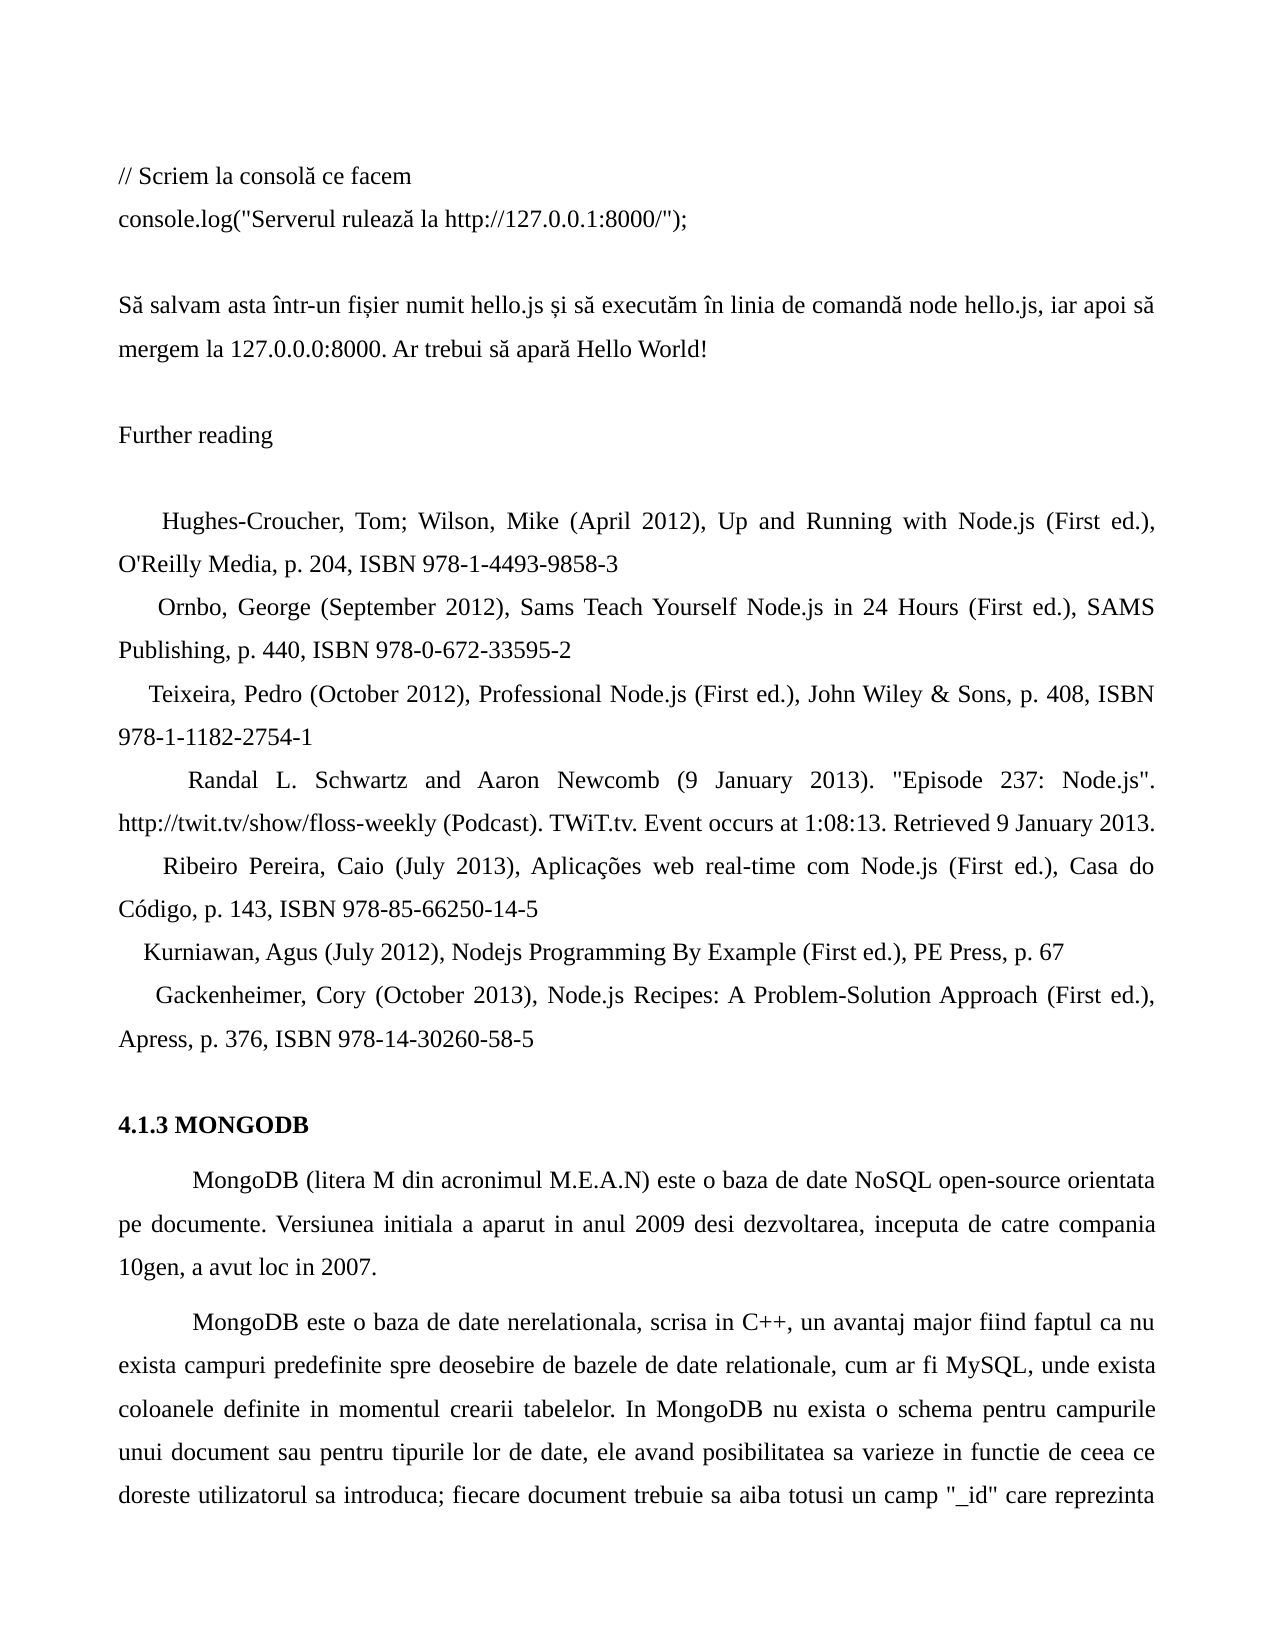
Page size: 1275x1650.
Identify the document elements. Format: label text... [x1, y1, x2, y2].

text Ribeiro Pereira, Caio (July 2013), Aplicações web real-time com Node.js (First ed.), Casa do Código, p. 143, ISBN 978-85-66250-14-5 [118, 851, 1157, 923]
text // Scriem la consolă ce facem [118, 161, 1157, 190]
text 4.1.3 MONGODB [118, 1110, 1157, 1139]
text Further reading [118, 420, 1157, 449]
text Kurniawan, Agus (July 2012), Nodejs Programming By Example (First ed.), PE Press, p. 67 [118, 937, 1157, 966]
text Ornbo, George (September 2012), Sams Teach Yourself Node.js in 24 Hours (First ed.), SAMS Publishing, p. 440, ISBN 978-0-672-33595-2 [118, 592, 1157, 664]
text Randal L. Schwartz and Aaron Newcomb (9 January 2013). "Episode 237: Node.js". http://twit.tv/show/floss-weekly (Podcast). TWiT.tv. Event occurs at 1:08:13. Retrieved 9 January 2013. [118, 765, 1157, 837]
text Teixeira, Pedro (October 2012), Professional Node.js (First ed.), John Wiley & Sons, p. 408, ISBN 978-1-1182-2754-1 [118, 679, 1157, 751]
text Să salvam asta într-un fișier numit hello.js și să executăm în linia de comandă node hello.js, iar apoi să mergem la 127.0.0.0:8000. Ar trebui să apară Hello World! [118, 291, 1157, 362]
text Hughes-Croucher, Tom; Wilson, Mike (April 2012), Up and Running with Node.js (First ed.), O'Reilly Media, p. 204, ISBN 978-1-4493-9858-3 [118, 506, 1157, 578]
text MongoDB (litera M din acronimul M.E.A.N) este o baza de date NoSQL open-source orientata pe documente. Versiunea initiala a aparut in anul 2009 desi dezvoltarea, inceputa de catre compania 10gen, a avut loc in 2007. [118, 1166, 1157, 1281]
text MongoDB este o baza de date nerelationala, scrisa in C++, un avantaj major fiind faptul ca nu exista campuri predefinite spre deosebire de bazele de date relationale, cum ar fi MySQL, unde exista coloanele definite in momentul crearii tabelelor. In MongoDB nu exista o schema pentru campurile unui document sau pentru tipurile lor de date, ele avand posibilitatea sa varieze in functie de ceea ce doreste utilizatorul sa introduca; fiecare document trebuie sa aiba totusi un camp "_id" care reprezinta [118, 1307, 1157, 1509]
text console.log("Serverul rulează la http://127.0.0.1:8000/"); [118, 204, 1157, 233]
text Gackenheimer, Cory (October 2013), Node.js Recipes: A Problem-Solution Approach (First ed.), Apress, p. 376, ISBN 978-14-30260-58-5 [118, 981, 1157, 1052]
